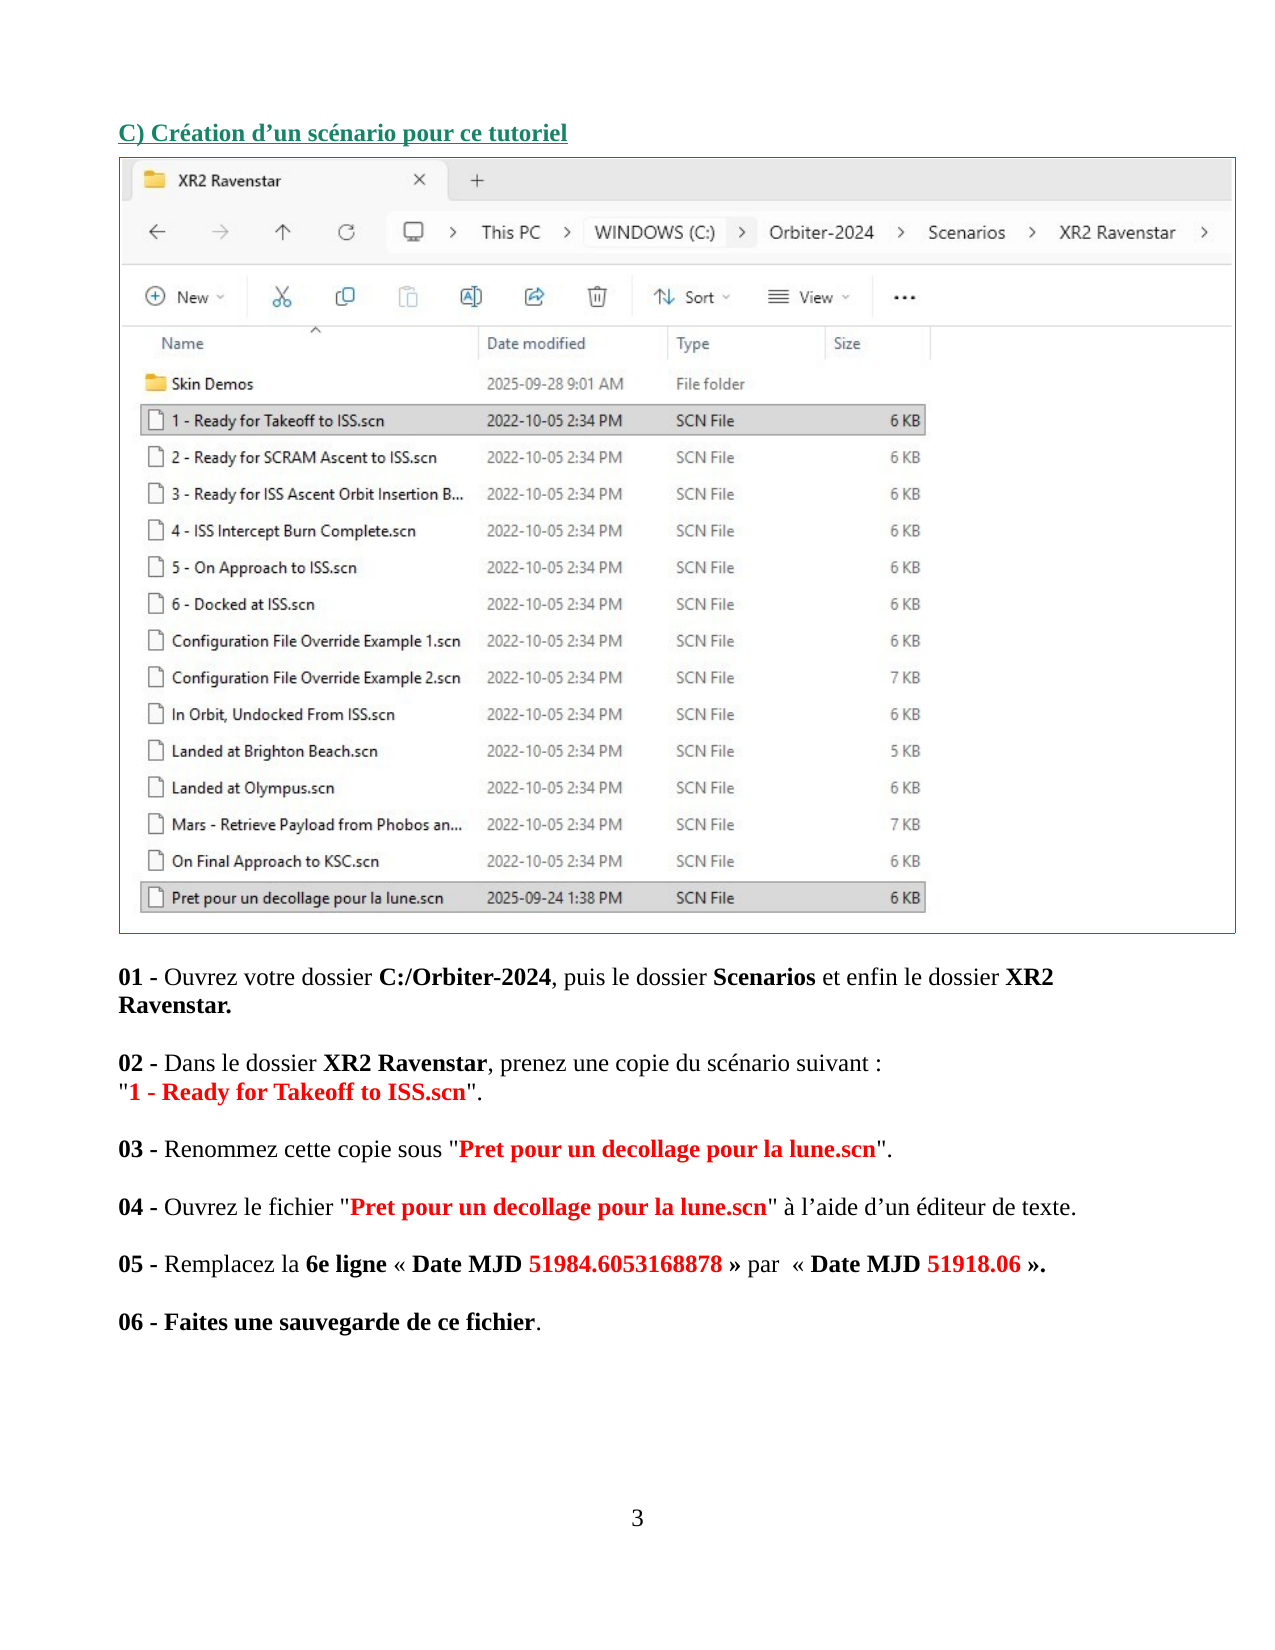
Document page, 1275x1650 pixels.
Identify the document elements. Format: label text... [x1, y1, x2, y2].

text 02 - Dans le dossier XR2 Ravenstar, prenez une copie du scénario suivant : [118, 1048, 1157, 1077]
text 04 - Ouvrez le fichier "Pret pour un decollage pour la lune.scn" à l’aide d’un éditeur de texte. [118, 1192, 1157, 1220]
text 01 - Ouvrez votre dossier C:/Orbiter-2024, puis le dossier Scenarios et enfin le dossier XR2 Ravenstar. [118, 962, 1157, 1019]
text "1 - Ready for Takeoff to ISS.scn". [118, 1077, 1157, 1105]
text 05 - Remplacez la 6e ligne « Date MJD 51984.6053168878 » par « Date MJD 51918.06 ». [118, 1249, 1157, 1278]
text 03 - Renommez cette copie sous "Pret pour un decollage pour la lune.scn". [118, 1134, 1157, 1163]
picture [122, 159, 1232, 930]
text 06 - Faites une sauvegarde de ce fichier. [118, 1307, 1157, 1335]
text C) Création d’un scénario pour ce tutoriel [118, 118, 1157, 147]
